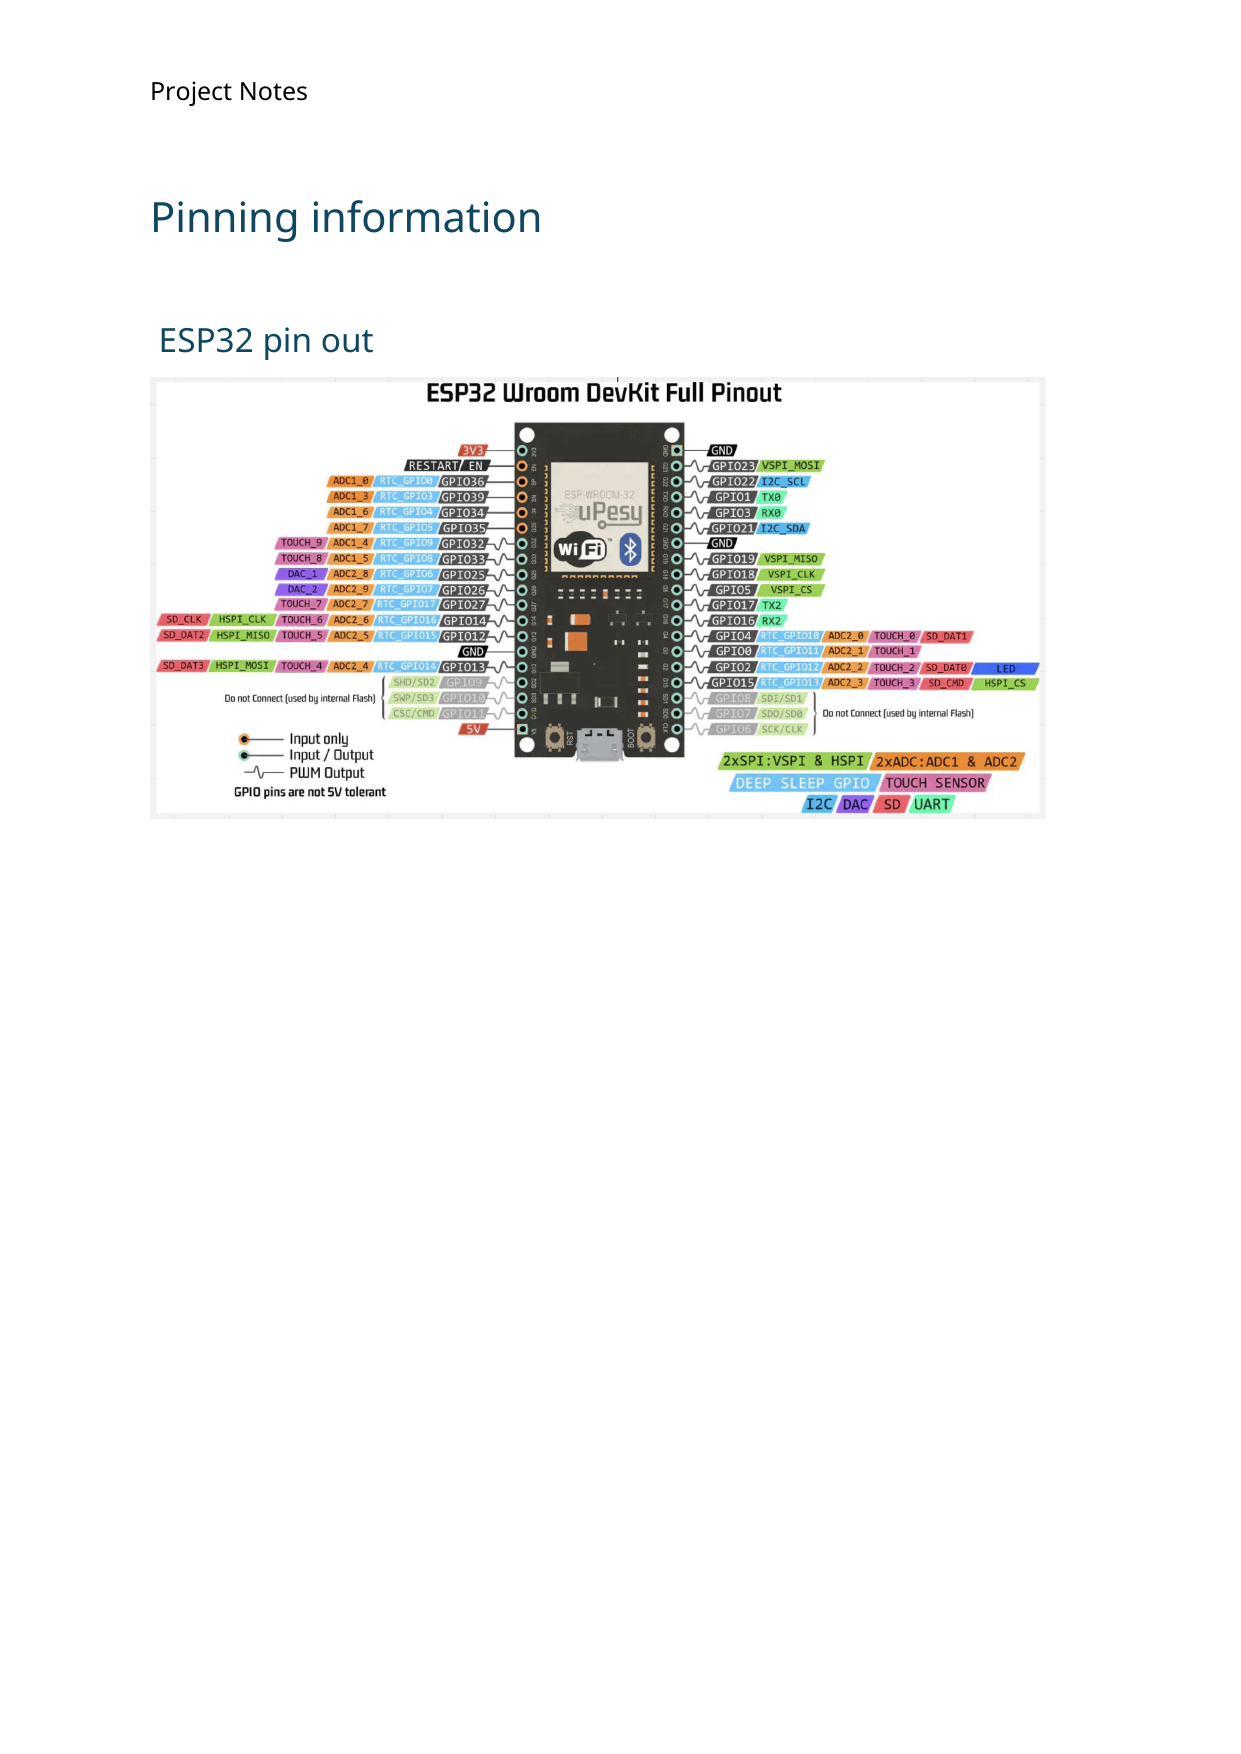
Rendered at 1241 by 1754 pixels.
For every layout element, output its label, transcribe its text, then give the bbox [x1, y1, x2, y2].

subtitle ESP32 pin out [150, 317, 1090, 362]
picture [150, 377, 1046, 819]
subtitle Pinning information [150, 187, 1090, 244]
